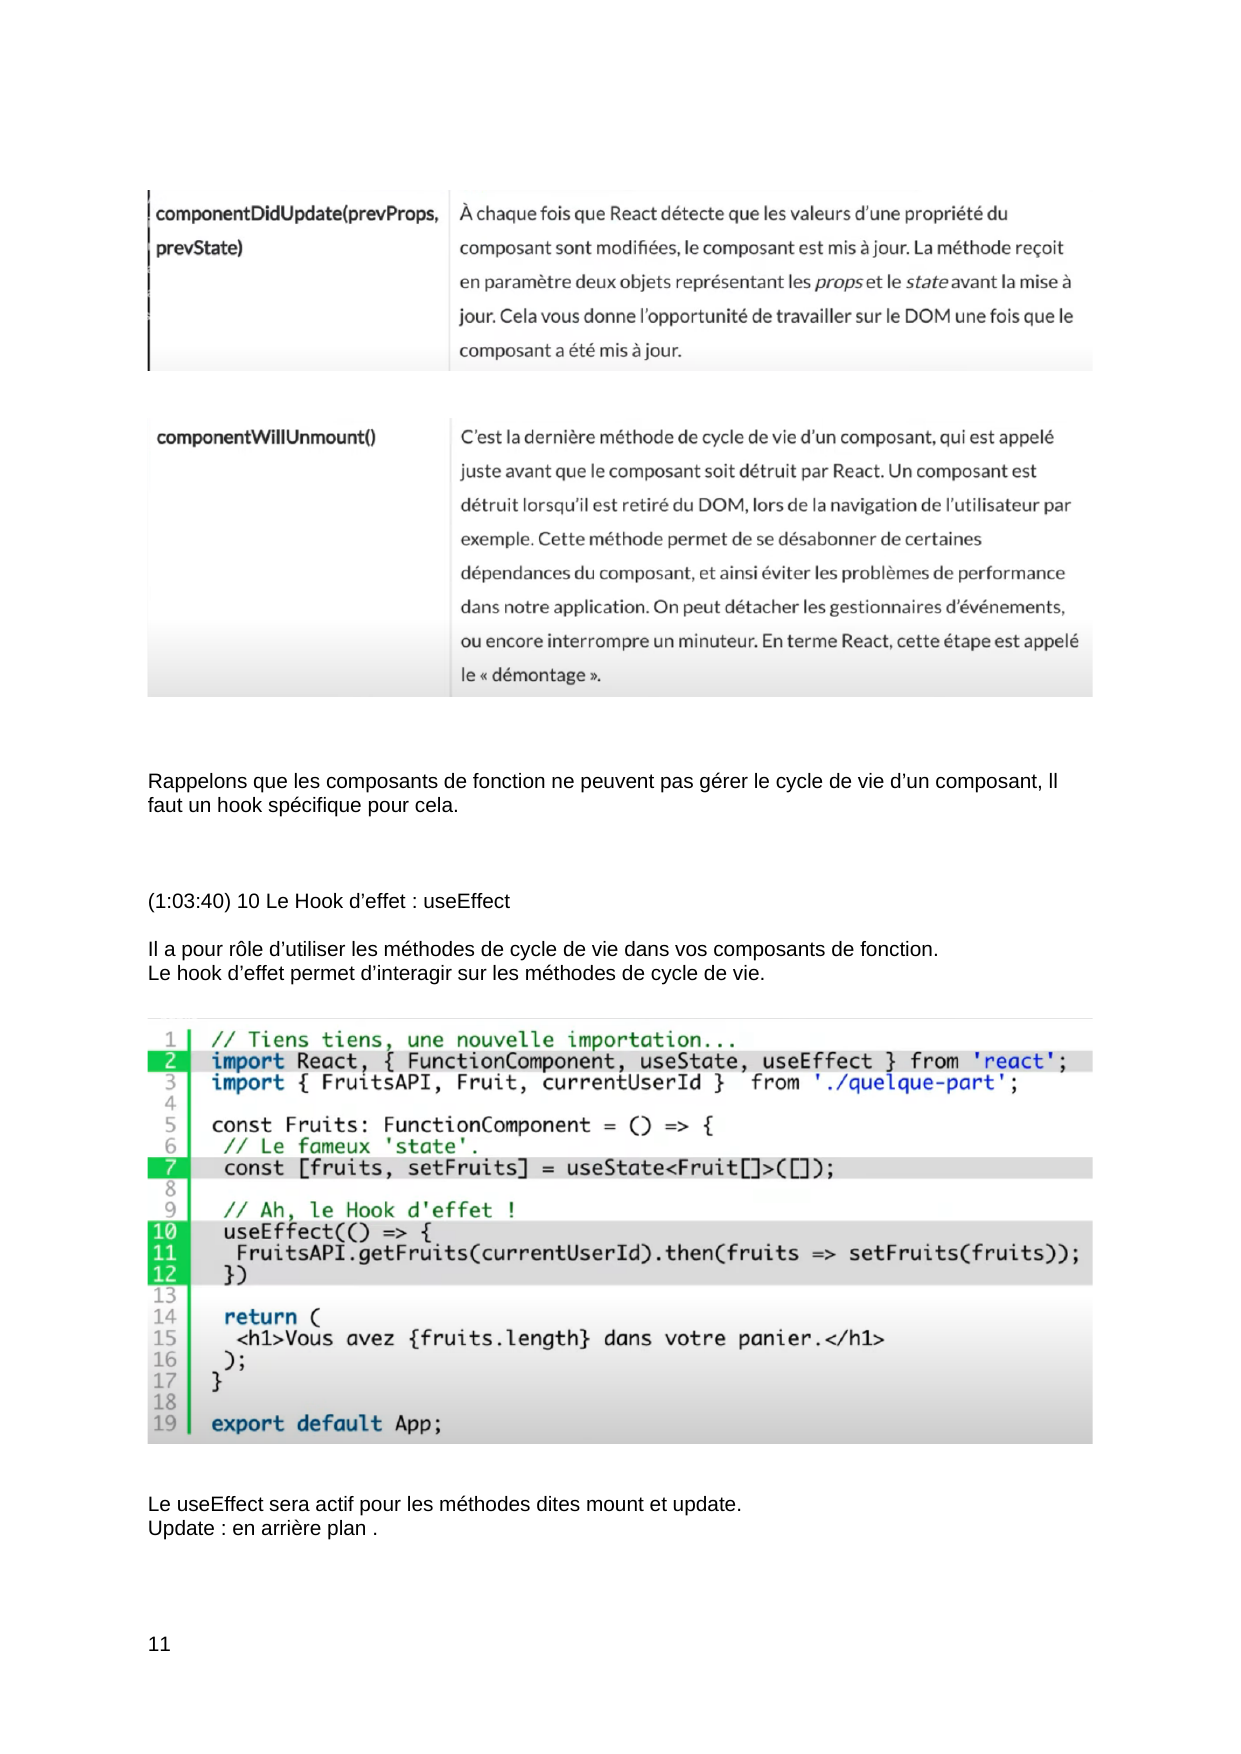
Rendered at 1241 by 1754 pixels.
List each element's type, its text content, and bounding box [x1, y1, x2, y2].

picture [147, 1018, 1093, 1444]
text Rappelons que les composants de fonction ne peuvent pas gérer le cycle de vie d’un composant, ll faut un hook spécifique pour cela. [148, 769, 1093, 817]
picture [147, 418, 1093, 697]
picture [147, 190, 1093, 371]
text Le hook d’effet permet d’interagir sur les méthodes de cycle de vie. [148, 960, 1093, 984]
text Le useEffect sera actif pour les méthodes dites mount et update. [148, 1491, 1093, 1515]
text Update : en arrière plan . [148, 1515, 1093, 1539]
text Il a pour rôle d’utiliser les méthodes de cycle de vie dans vos composants de fonction. [148, 936, 1093, 960]
text (1:03:40) 10 Le Hook d’effet : useEffect [148, 888, 1093, 912]
